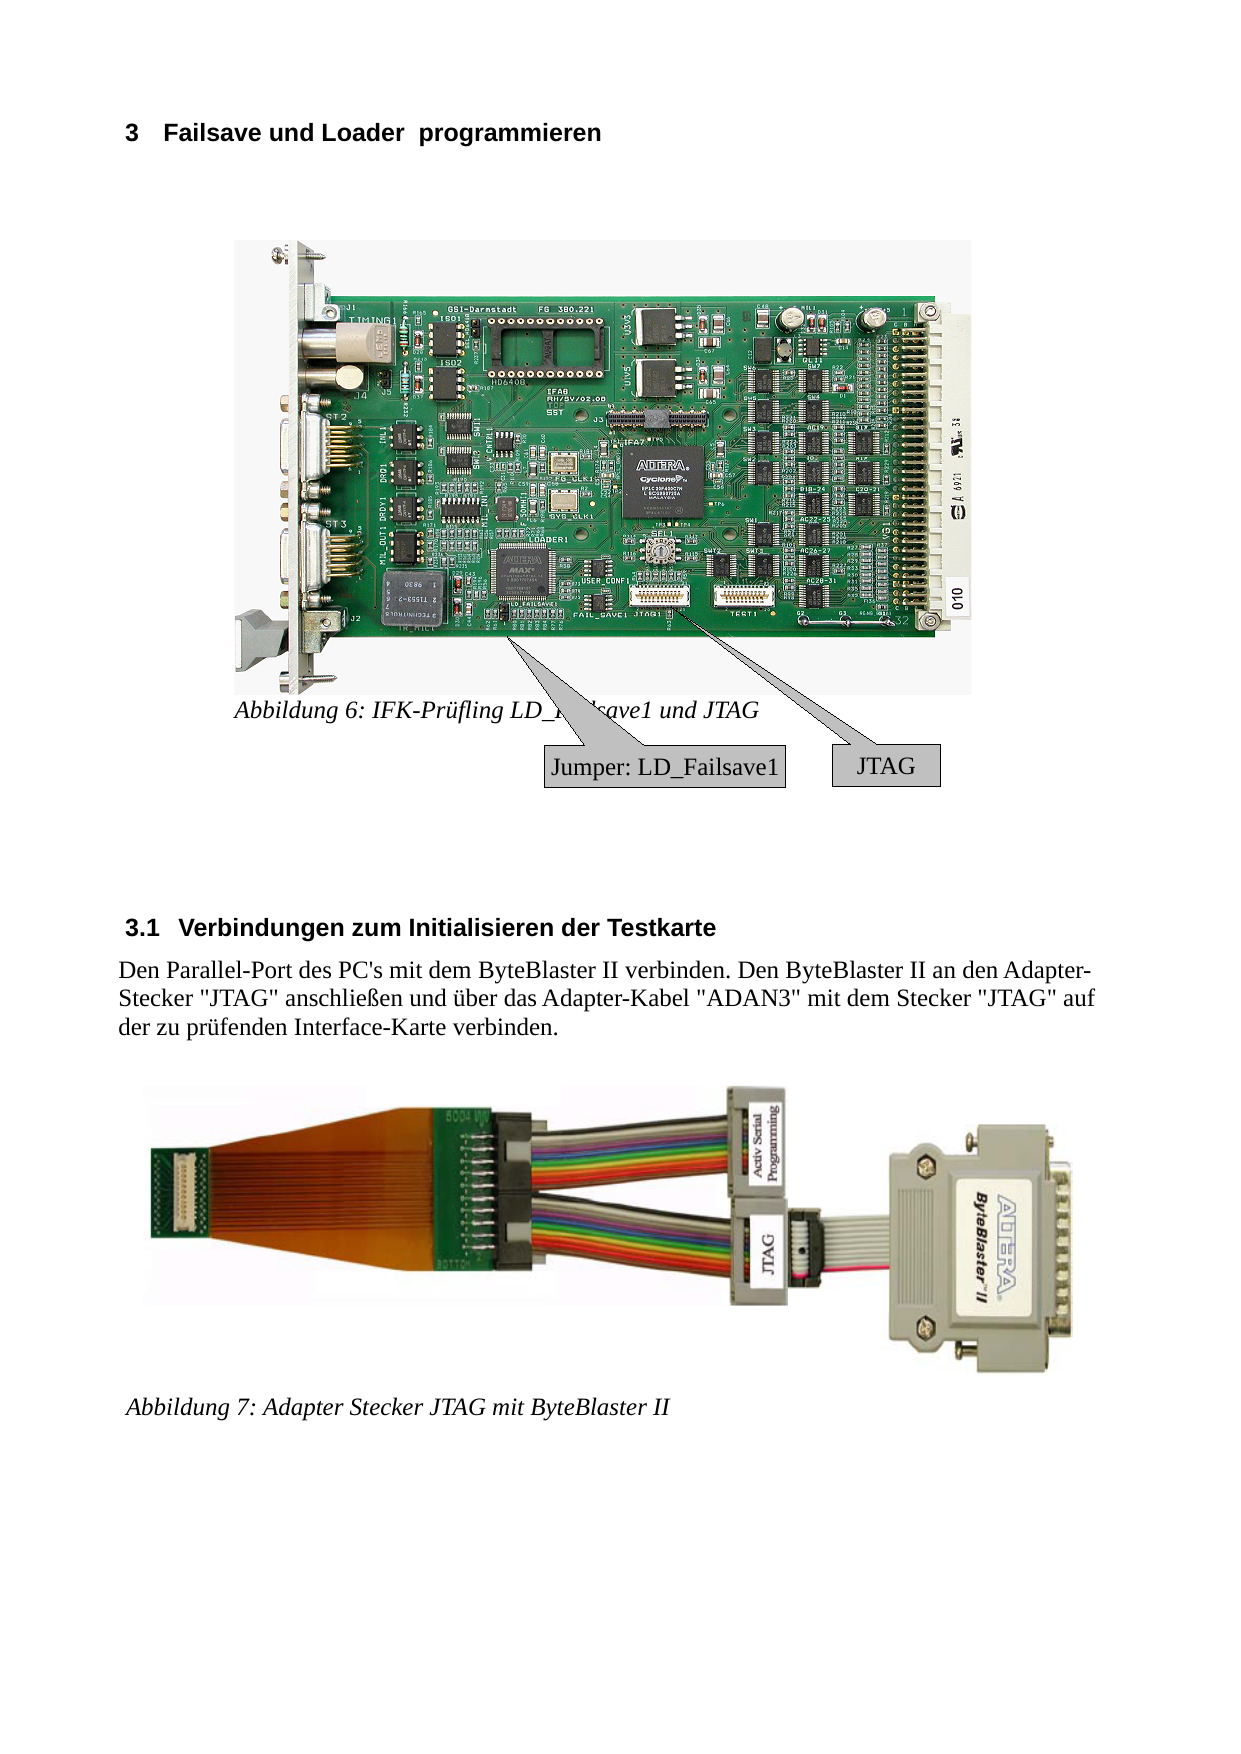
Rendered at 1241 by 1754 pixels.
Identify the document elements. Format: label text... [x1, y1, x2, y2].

text Den Parallel-Port des PC's mit dem ByteBlaster II verbinden. Den ByteBlaster II an den Adapter-Stecker "JTAG" anschließen und über das Adapter-Kabel "ADAN3" mit dem Stecker "JTAG" auf der zu prüfenden Interface-Karte verbinden. [118, 955, 1122, 1041]
subtitle Verbindungen zum Initialisieren der Testkarte [118, 913, 1122, 942]
subtitle Failsave und Loader programmieren [118, 118, 1122, 147]
text Abbildung 6: IFK-Prüfling LD_Failsave1 und JTAG [583, 695, 821, 723]
picture [126, 1066, 1115, 1393]
text Abbildung 6: IFK-Prüfling LD_Failsave1 und JTAG [234, 695, 568, 723]
text Abbildung 7: Adapter Stecker JTAG mit ByteBlaster II [126, 1393, 1114, 1421]
text Abbildung 6: IFK-Prüfling LD_Failsave1 und JTAG [805, 695, 972, 723]
picture [234, 240, 972, 695]
